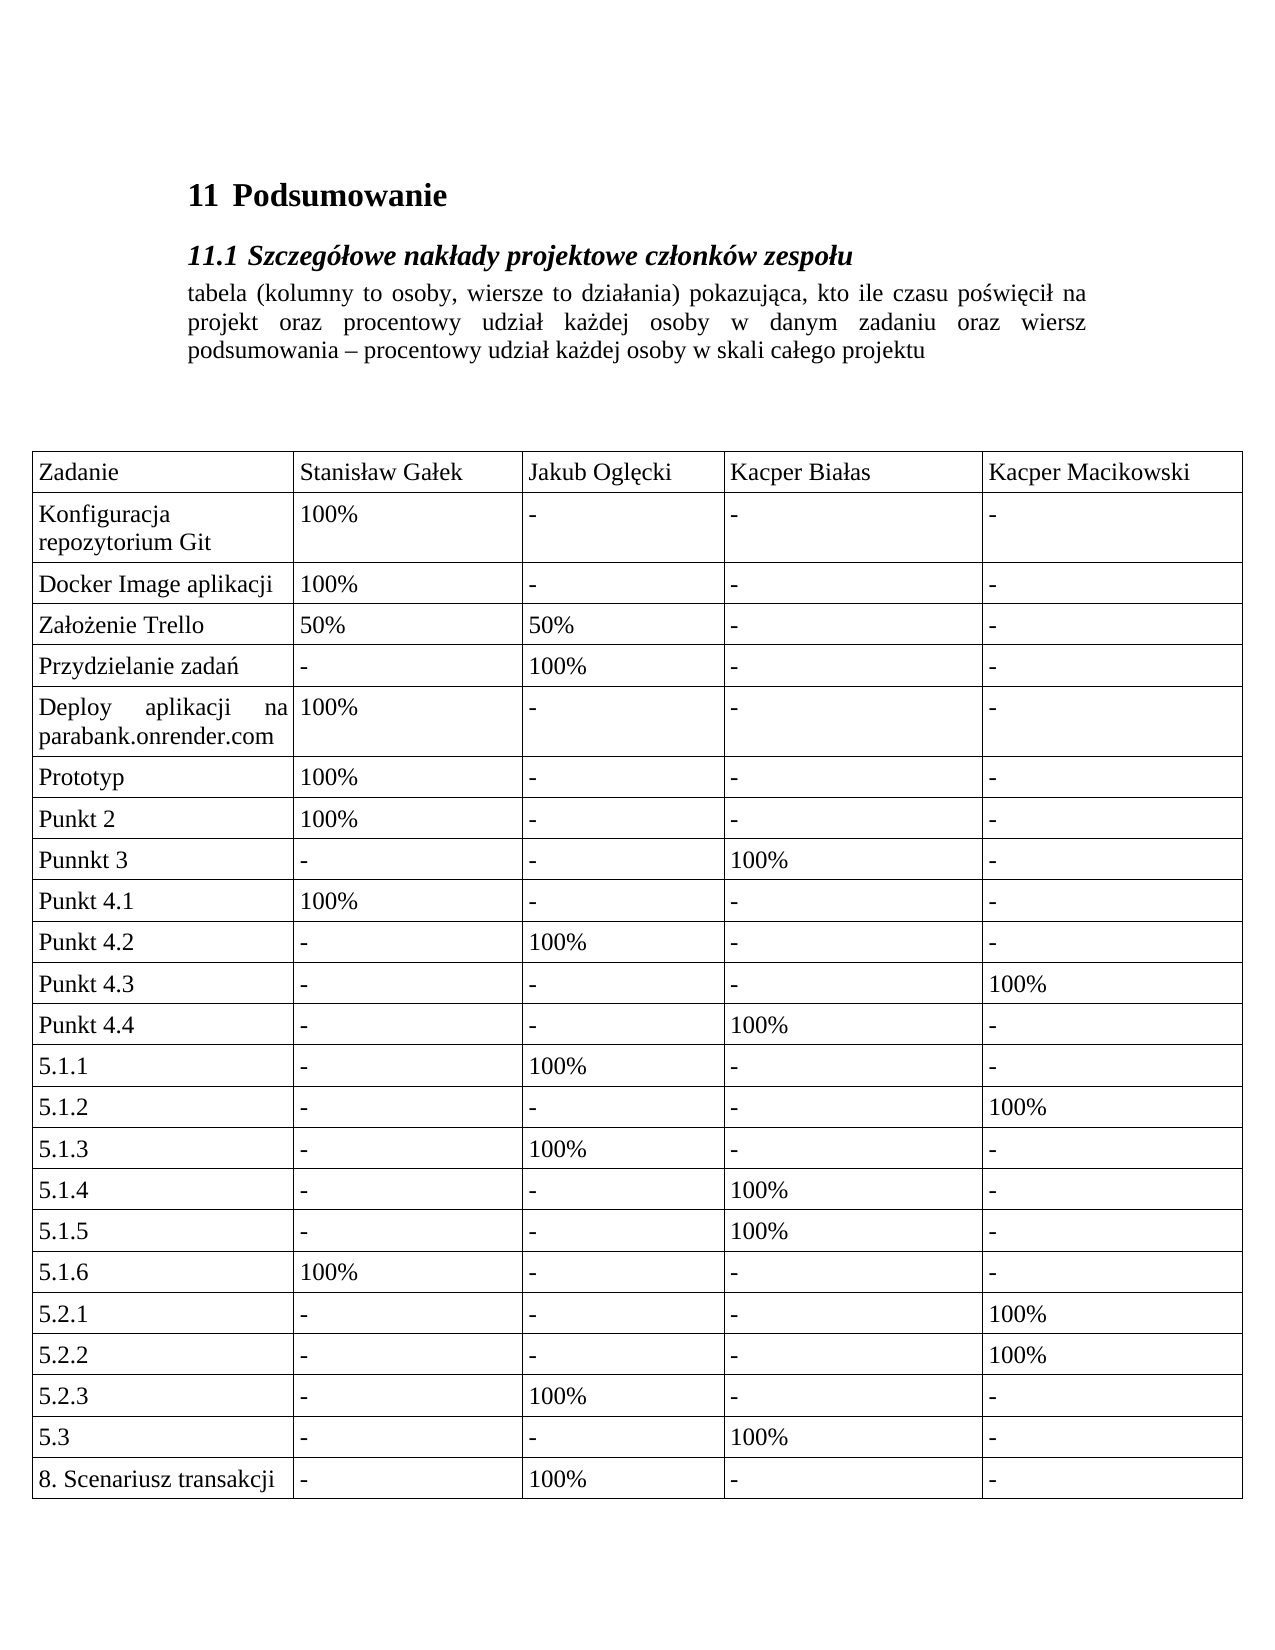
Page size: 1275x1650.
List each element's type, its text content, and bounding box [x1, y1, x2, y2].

table_cell - [294, 1375, 522, 1416]
table_cell - [725, 880, 982, 921]
table_cell 100% [294, 563, 522, 603]
table_cell - [294, 1128, 522, 1168]
table_cell 100% [523, 1045, 724, 1086]
table_cell 5.2.3 [33, 1375, 293, 1416]
table_cell 5.1.6 [33, 1252, 293, 1292]
table_cell - [725, 1293, 982, 1333]
table_cell - [725, 1128, 982, 1168]
table_cell 100% [523, 1128, 724, 1168]
table_cell - [725, 604, 982, 644]
table_cell - [523, 1417, 724, 1457]
table_cell 5.2.1 [33, 1293, 293, 1333]
table_cell - [294, 1210, 522, 1251]
table_cell - [294, 839, 522, 879]
table_cell - [983, 1128, 1242, 1168]
table_cell - [523, 687, 724, 756]
table_cell Założenie Trello [33, 604, 293, 644]
table_header Kacper Macikowski [983, 452, 1242, 492]
table_cell - [983, 757, 1242, 797]
table_cell - [725, 963, 982, 1003]
table_cell - [294, 1087, 522, 1127]
table_cell - [294, 922, 522, 962]
table_cell Punkt 2 [33, 798, 293, 838]
table_cell Prototyp [33, 757, 293, 797]
table_cell - [725, 757, 982, 797]
table_cell - [294, 645, 522, 686]
table_cell - [725, 1375, 982, 1416]
table_cell - [523, 493, 724, 562]
table_cell 100% [294, 1252, 522, 1292]
subtitle Szczegółowe nakłady projektowe członków zespołu [187, 238, 1087, 272]
table_header Stanisław Gałek [294, 452, 522, 492]
table_cell - [725, 1252, 982, 1292]
table_cell - [523, 1293, 724, 1333]
table_cell - [523, 1334, 724, 1374]
table_cell 5.3 [33, 1417, 293, 1457]
table_cell - [523, 798, 724, 838]
table_cell Punkt 4.4 [33, 1004, 293, 1044]
table_cell - [983, 1458, 1242, 1498]
table_cell - [725, 1458, 982, 1498]
table_cell 5.1.1 [33, 1045, 293, 1086]
table_cell - [523, 880, 724, 921]
table_cell - [983, 1375, 1242, 1416]
table_cell Punnkt 3 [33, 839, 293, 879]
table_cell 100% [294, 798, 522, 838]
table_cell - [983, 880, 1242, 921]
text tabela (kolumny to osoby, wiersze to działania) pokazująca, kto ile czasu poświęcił na projekt oraz procentowy udział każdej osoby w danym zadaniu oraz wiersz podsumowania – procentowy udział każdej osoby w skali całego projektu [187, 278, 1087, 364]
table_cell - [983, 687, 1242, 756]
table_cell 100% [294, 493, 522, 562]
table_cell - [725, 687, 982, 756]
table_cell - [294, 1004, 522, 1044]
table_cell 5.1.4 [33, 1169, 293, 1209]
table_cell 100% [725, 1210, 982, 1251]
table_cell 100% [294, 687, 522, 756]
table_cell 5.1.5 [33, 1210, 293, 1251]
table_cell - [523, 1169, 724, 1209]
table_cell 8. Scenariusz transakcji [33, 1458, 293, 1498]
subtitle Podsumowanie [187, 175, 1087, 213]
table_cell 100% [725, 1004, 982, 1044]
table_cell - [983, 798, 1242, 838]
table_cell 100% [983, 1087, 1242, 1127]
table_cell - [983, 1252, 1242, 1292]
table_cell - [294, 963, 522, 1003]
table_cell - [725, 922, 982, 962]
table_cell 100% [294, 757, 522, 797]
table_cell Punkt 4.2 [33, 922, 293, 962]
table_cell 100% [725, 1169, 982, 1209]
table_cell Punkt 4.3 [33, 963, 293, 1003]
table_cell - [725, 493, 982, 562]
table_cell 5.1.3 [33, 1128, 293, 1168]
table_cell Deploy aplikacji na parabank.onrender.com [33, 687, 293, 756]
table_cell - [983, 1004, 1242, 1044]
table_cell 5.2.2 [33, 1334, 293, 1374]
table_cell - [983, 839, 1242, 879]
table_cell Konfiguracja repozytorium Git [33, 493, 293, 562]
table_cell - [983, 1045, 1242, 1086]
table_cell 100% [983, 963, 1242, 1003]
table_cell - [983, 1169, 1242, 1209]
table_cell - [294, 1417, 522, 1457]
table_header Kacper Białas [725, 452, 982, 492]
table_cell - [725, 563, 982, 603]
table_cell - [983, 645, 1242, 686]
table_cell 100% [523, 645, 724, 686]
table_cell - [523, 757, 724, 797]
table_header Jakub Oglęcki [523, 452, 724, 492]
table_cell - [725, 645, 982, 686]
table_cell - [523, 1210, 724, 1251]
table_cell 5.1.2 [33, 1087, 293, 1127]
table_cell - [294, 1045, 522, 1086]
table_cell Docker Image aplikacji [33, 563, 293, 603]
table_cell 50% [294, 604, 522, 644]
table_cell - [523, 963, 724, 1003]
table_cell - [523, 839, 724, 879]
table_cell - [983, 604, 1242, 644]
table_cell 50% [523, 604, 724, 644]
table_cell - [983, 1210, 1242, 1251]
table_cell 100% [523, 922, 724, 962]
table_cell - [983, 493, 1242, 562]
table_cell - [983, 563, 1242, 603]
table_cell 100% [523, 1458, 724, 1498]
table_cell 100% [983, 1334, 1242, 1374]
table_header Zadanie [33, 452, 293, 492]
table_cell 100% [294, 880, 522, 921]
table_cell 100% [523, 1375, 724, 1416]
table_cell 100% [725, 839, 982, 879]
table_cell - [523, 1004, 724, 1044]
table_cell - [725, 1045, 982, 1086]
table_cell - [294, 1293, 522, 1333]
table_cell Przydzielanie zadań [33, 645, 293, 686]
table_cell - [523, 1087, 724, 1127]
table_cell - [523, 1252, 724, 1292]
table_cell - [523, 563, 724, 603]
table_cell 100% [983, 1293, 1242, 1333]
table_cell - [725, 798, 982, 838]
table_cell - [294, 1334, 522, 1374]
table_cell - [725, 1087, 982, 1127]
table_cell - [983, 922, 1242, 962]
table_cell - [294, 1169, 522, 1209]
table_cell 100% [725, 1417, 982, 1457]
table_cell Punkt 4.1 [33, 880, 293, 921]
table_cell - [725, 1334, 982, 1374]
table_cell - [983, 1417, 1242, 1457]
table_cell - [294, 1458, 522, 1498]
